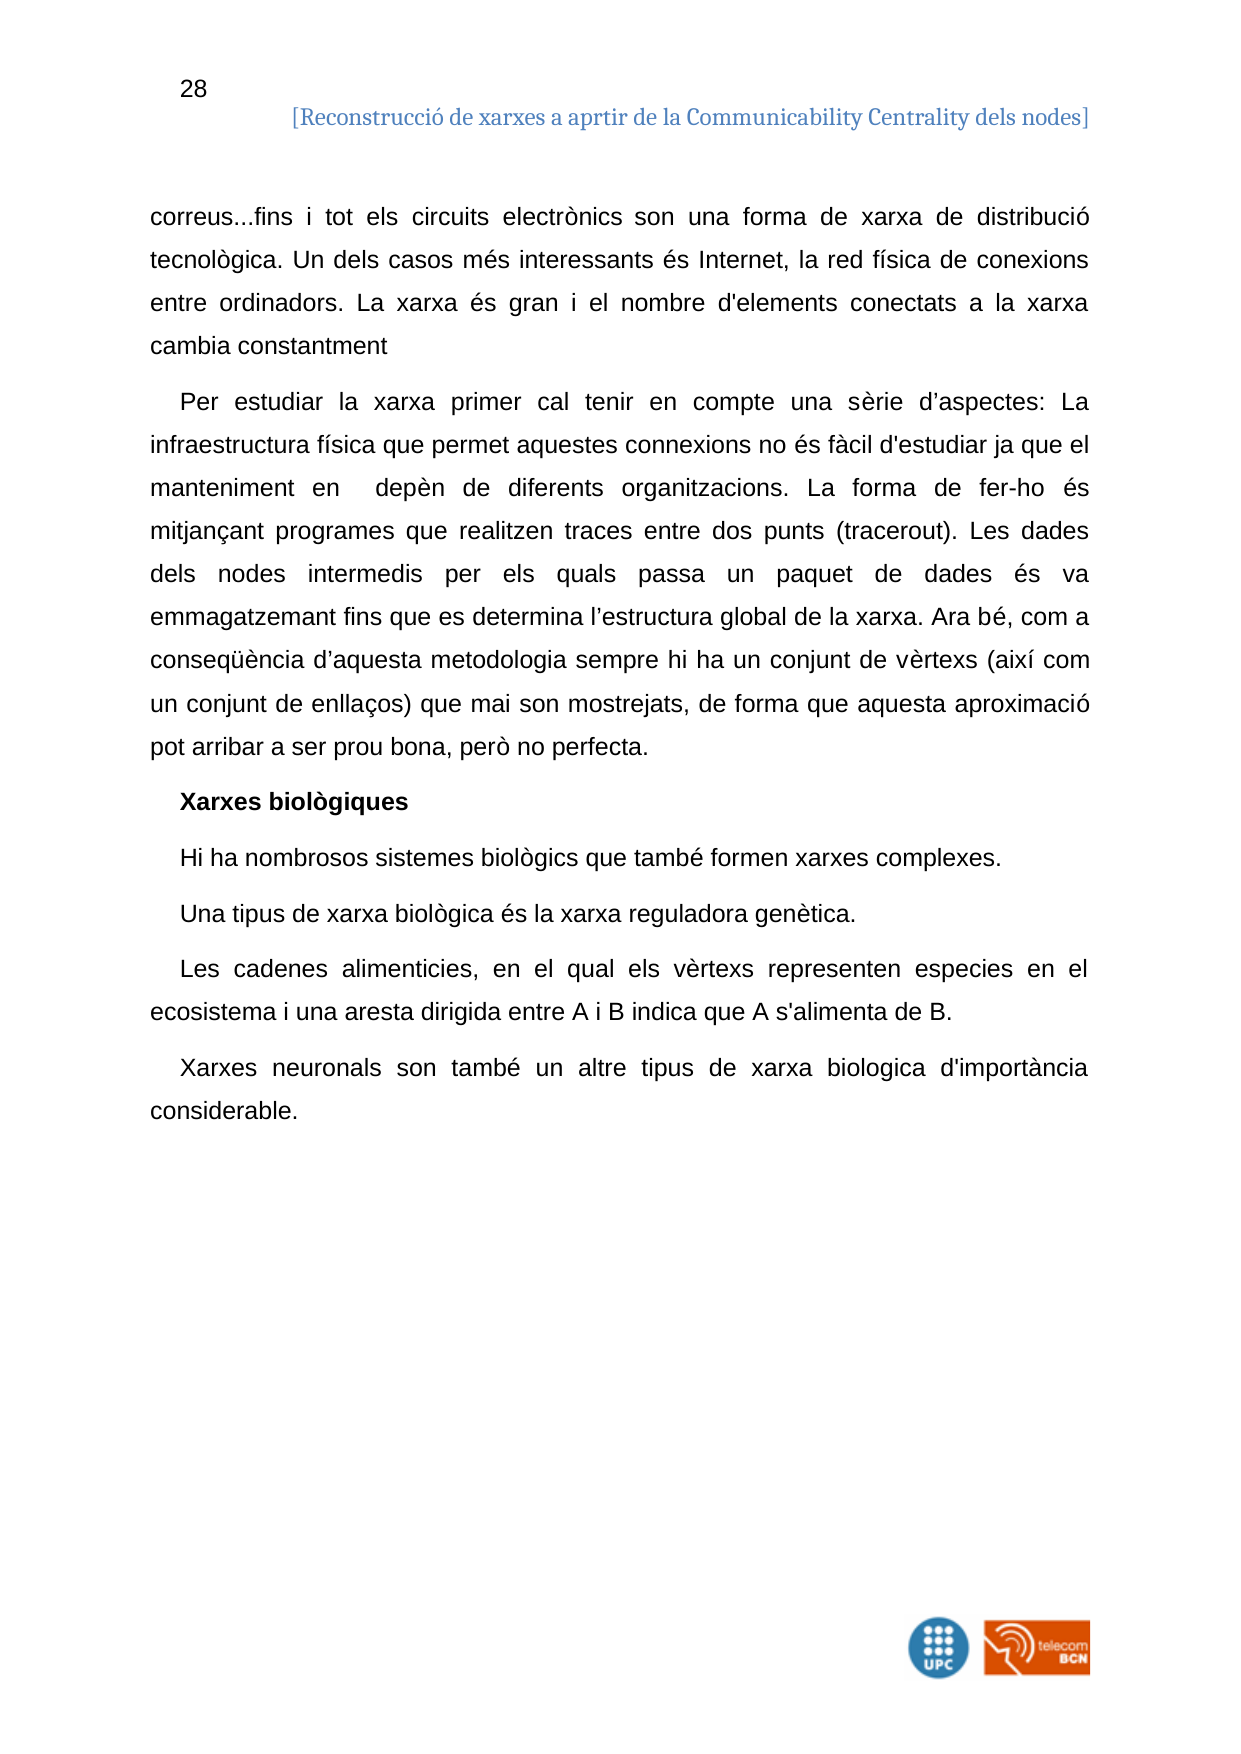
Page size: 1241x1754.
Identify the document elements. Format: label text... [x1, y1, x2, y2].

text Per estudiar la xarxa primer cal tenir en compte una sèrie d’aspectes: La infraestructura física que permet aquestes connexions no és fàcil d'estudiar ja que el manteniment en depèn de diferents organitzacions. La forma de fer-ho és mitjançant programes que realitzen traces entre dos punts (tracerout). Les dades dels nodes intermedis per els quals passa un paquet de dades és va emmagatzemant fins que es determina l’estructura global de la xarxa. Ara bé, com a conseqüència d’aquesta metodologia sempre hi ha un conjunt de vèrtexs (així com un conjunt de enllaços) que mai son mostrejats, de forma que aquesta aproximació pot arribar a ser prou bona, però no perfecta. [150, 387, 1090, 760]
text Xarxes biològiques [150, 787, 1090, 816]
text Les cadenes alimenticies, en el qual els vèrtexs representen especies en el ecosistema i una aresta dirigida entre A i B indica que A s'alimenta de B. [150, 954, 1090, 1026]
text Una tipus de xarxa biològica és la xarxa reguladora genètica. [150, 898, 1090, 927]
text Xarxes neuronals son també un altre tipus de xarxa biologica d'importància considerable. [150, 1053, 1090, 1125]
picture [904, 1614, 1091, 1681]
text correus...fins i tot els circuits electrònics son una forma de xarxa de distribució tecnològica. Un dels casos més interessants és Internet, la red física de conexions entre ordinadors. La xarxa és gran i el nombre d'elements conectats a la xarxa cambia constantment [150, 202, 1090, 360]
text Hi ha nombrosos sistemes biològics que també formen xarxes complexes. [150, 843, 1090, 872]
